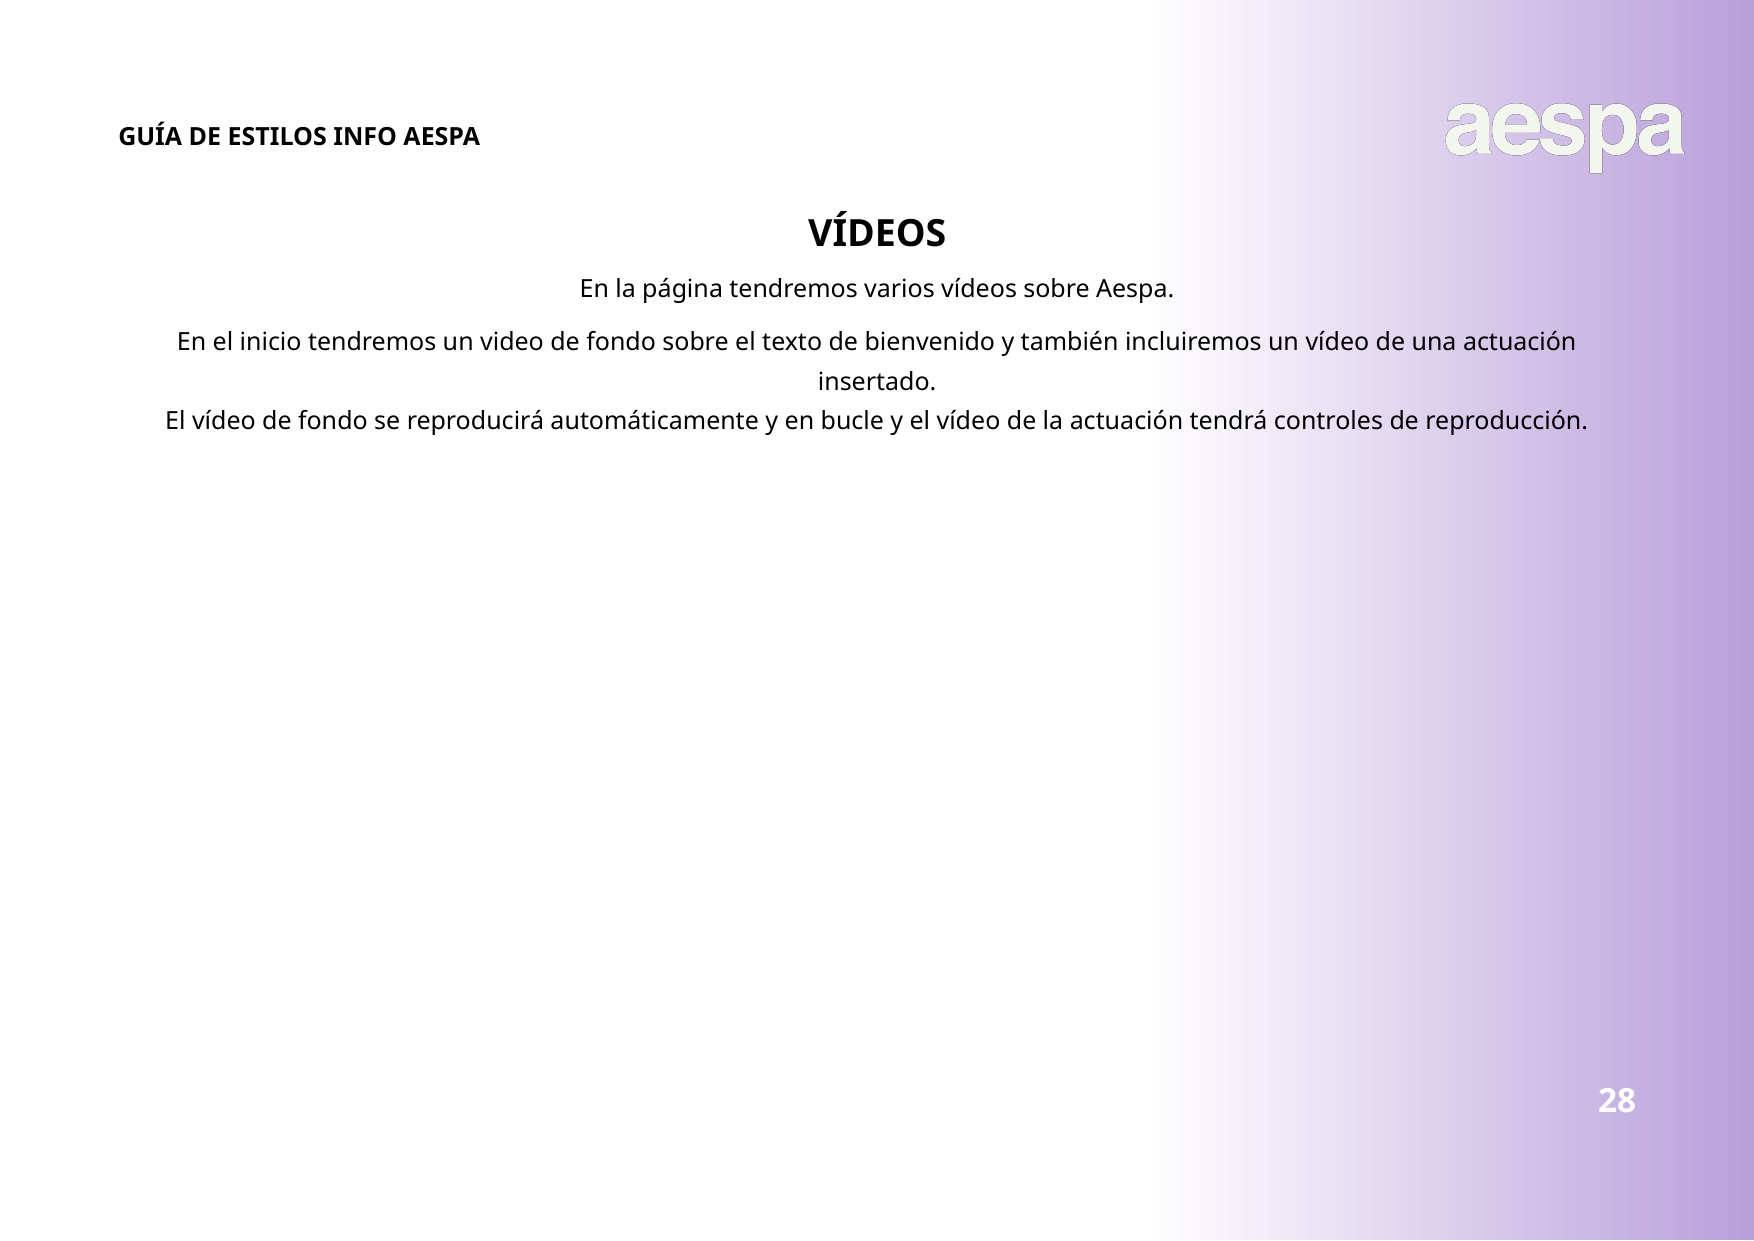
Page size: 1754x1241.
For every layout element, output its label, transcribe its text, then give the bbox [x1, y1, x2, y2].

text En el inicio tendremos un video de fondo sobre el texto de bienvenido y también incluiremos un vídeo de una actuación insertado. El vídeo de fondo se reproducirá automáticamente y en bucle y el vídeo de la actuación tendrá controles de reproducción. [118, 324, 1636, 436]
subtitle VÍDEOS [118, 207, 1636, 258]
text En la página tendremos varios vídeos sobre Aespa. [118, 270, 1636, 304]
picture [1428, 88, 1703, 187]
